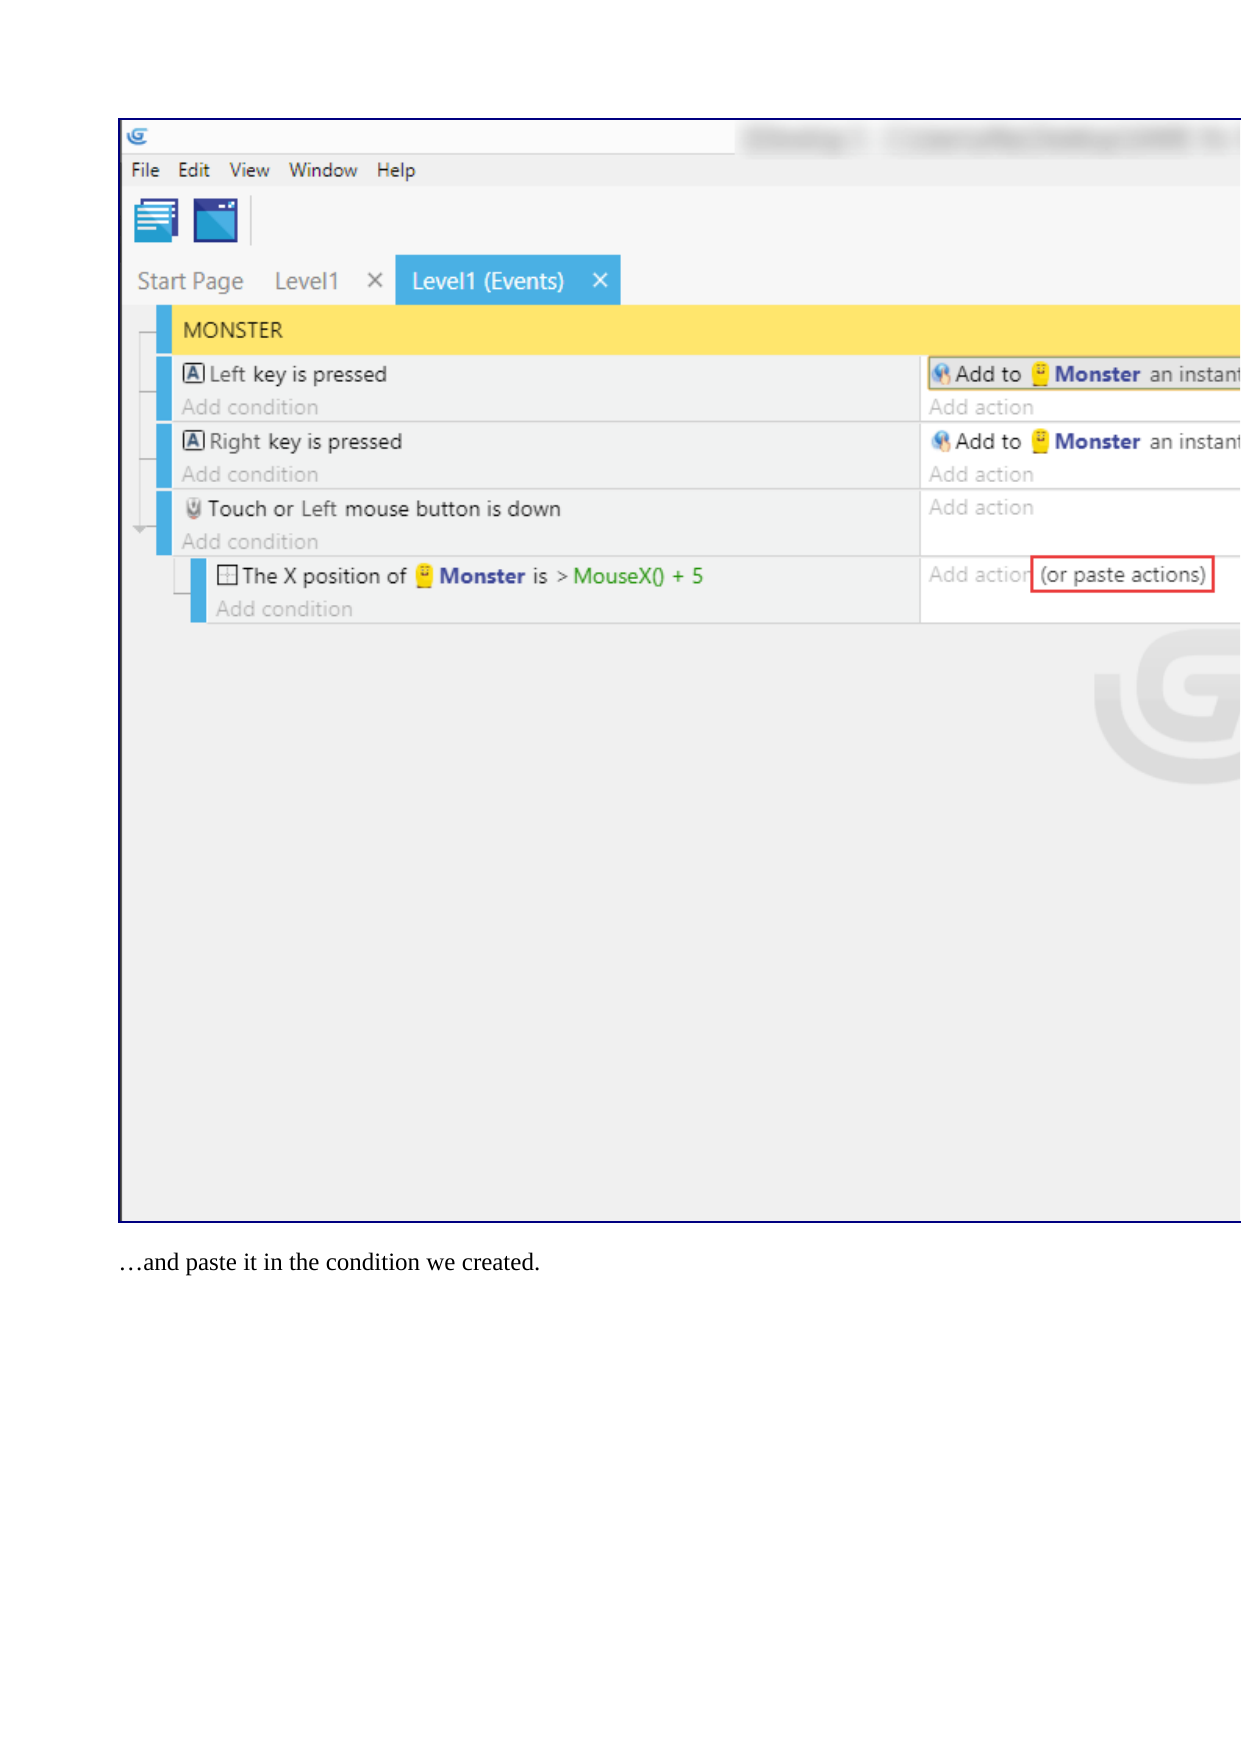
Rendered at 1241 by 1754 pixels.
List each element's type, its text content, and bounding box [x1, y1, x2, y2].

picture [120, 120, 1241, 1221]
text …and paste it in the condition we created. [118, 1247, 1122, 1276]
